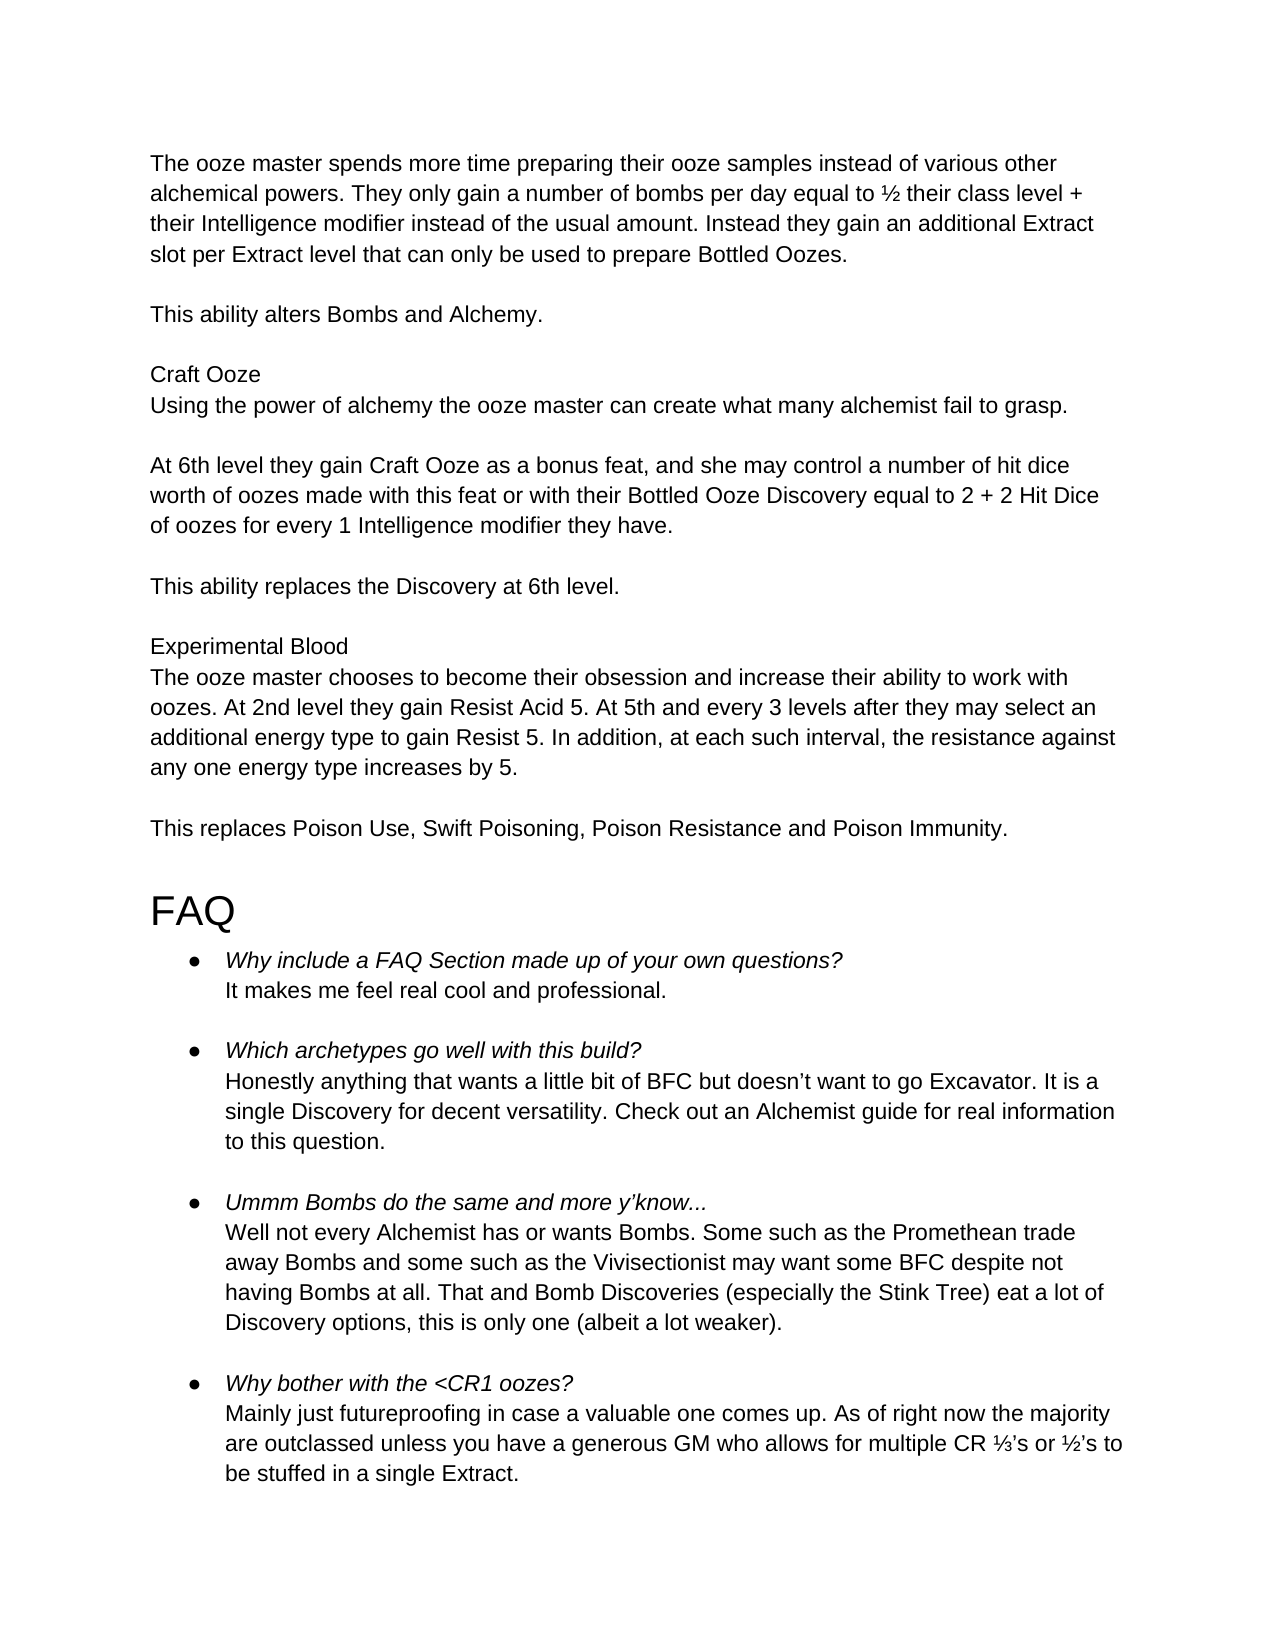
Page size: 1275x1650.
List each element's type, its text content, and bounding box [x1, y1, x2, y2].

subtitle FAQ [150, 886, 1125, 934]
text The ooze master spends more time preparing their ooze samples instead of various other alchemical powers. They only gain a number of bombs per day equal to ½ their class level + their Intelligence modifier instead of the usual amount. Instead they gain an additional Extract slot per Extract level that can only be used to prepare Bottled Oozes. [150, 150, 1125, 267]
text This ability replaces the Discovery at 6th level. [150, 573, 1125, 599]
text This ability alters Bombs and Alchemy. [150, 301, 1125, 327]
text It makes me feel real cool and professional. [150, 977, 1125, 1003]
list Which archetypes go well with this build? [187, 1037, 1125, 1064]
list Ummm Bombs do the same and more y’know... [187, 1188, 1125, 1215]
text This replaces Poison Use, Swift Poisoning, Poison Resistance and Poison Immunity. [150, 814, 1125, 841]
text Mainly just futureproofing in case a valuable one comes up. As of right now the majority are outclassed unless you have a generous GM who allows for multiple CR ⅓’s or ½’s to be stuffed in a single Extract. [225, 1400, 1125, 1487]
text Experimental Blood [150, 633, 1125, 660]
list Why include a FAQ Section made up of your own questions? [187, 947, 1125, 973]
text Using the power of alchemy the ooze master can create what many alchemist fail to grasp. [150, 392, 1125, 418]
text Honestly anything that wants a little bit of BFC but doesn’t want to go Excavator. It is a single Discovery for decent versatility. Check out an Alchemist guide for real information to this question. [225, 1068, 1125, 1154]
text At 6th level they gain Craft Ooze as a bonus feat, and she may control a number of hit dice worth of oozes made with this feat or with their Bottled Ooze Discovery equal to 2 + 2 Hit Dice of oozes for every 1 Intelligence modifier they have. [150, 452, 1125, 539]
text The ooze master chooses to become their obsession and increase their ability to work with oozes. At 2nd level they gain Resist Acid 5. At 5th and every 3 levels after they may select an additional energy type to gain Resist 5. In addition, at each such interval, the resistance against any one energy type increases by 5. [150, 663, 1125, 781]
text Well not every Alchemist has or wants Bombs. Some such as the Promethean trade away Bombs and some such as the Vivisectionist may want some BFC despite not having Bombs at all. That and Bomb Discoveries (especially the Stink Tree) eat a lot of Discovery options, this is only one (albeit a lot weaker). [225, 1219, 1125, 1336]
text Craft Ooze [150, 361, 1125, 388]
list Why bother with the <CR1 oozes? [187, 1370, 1125, 1396]
